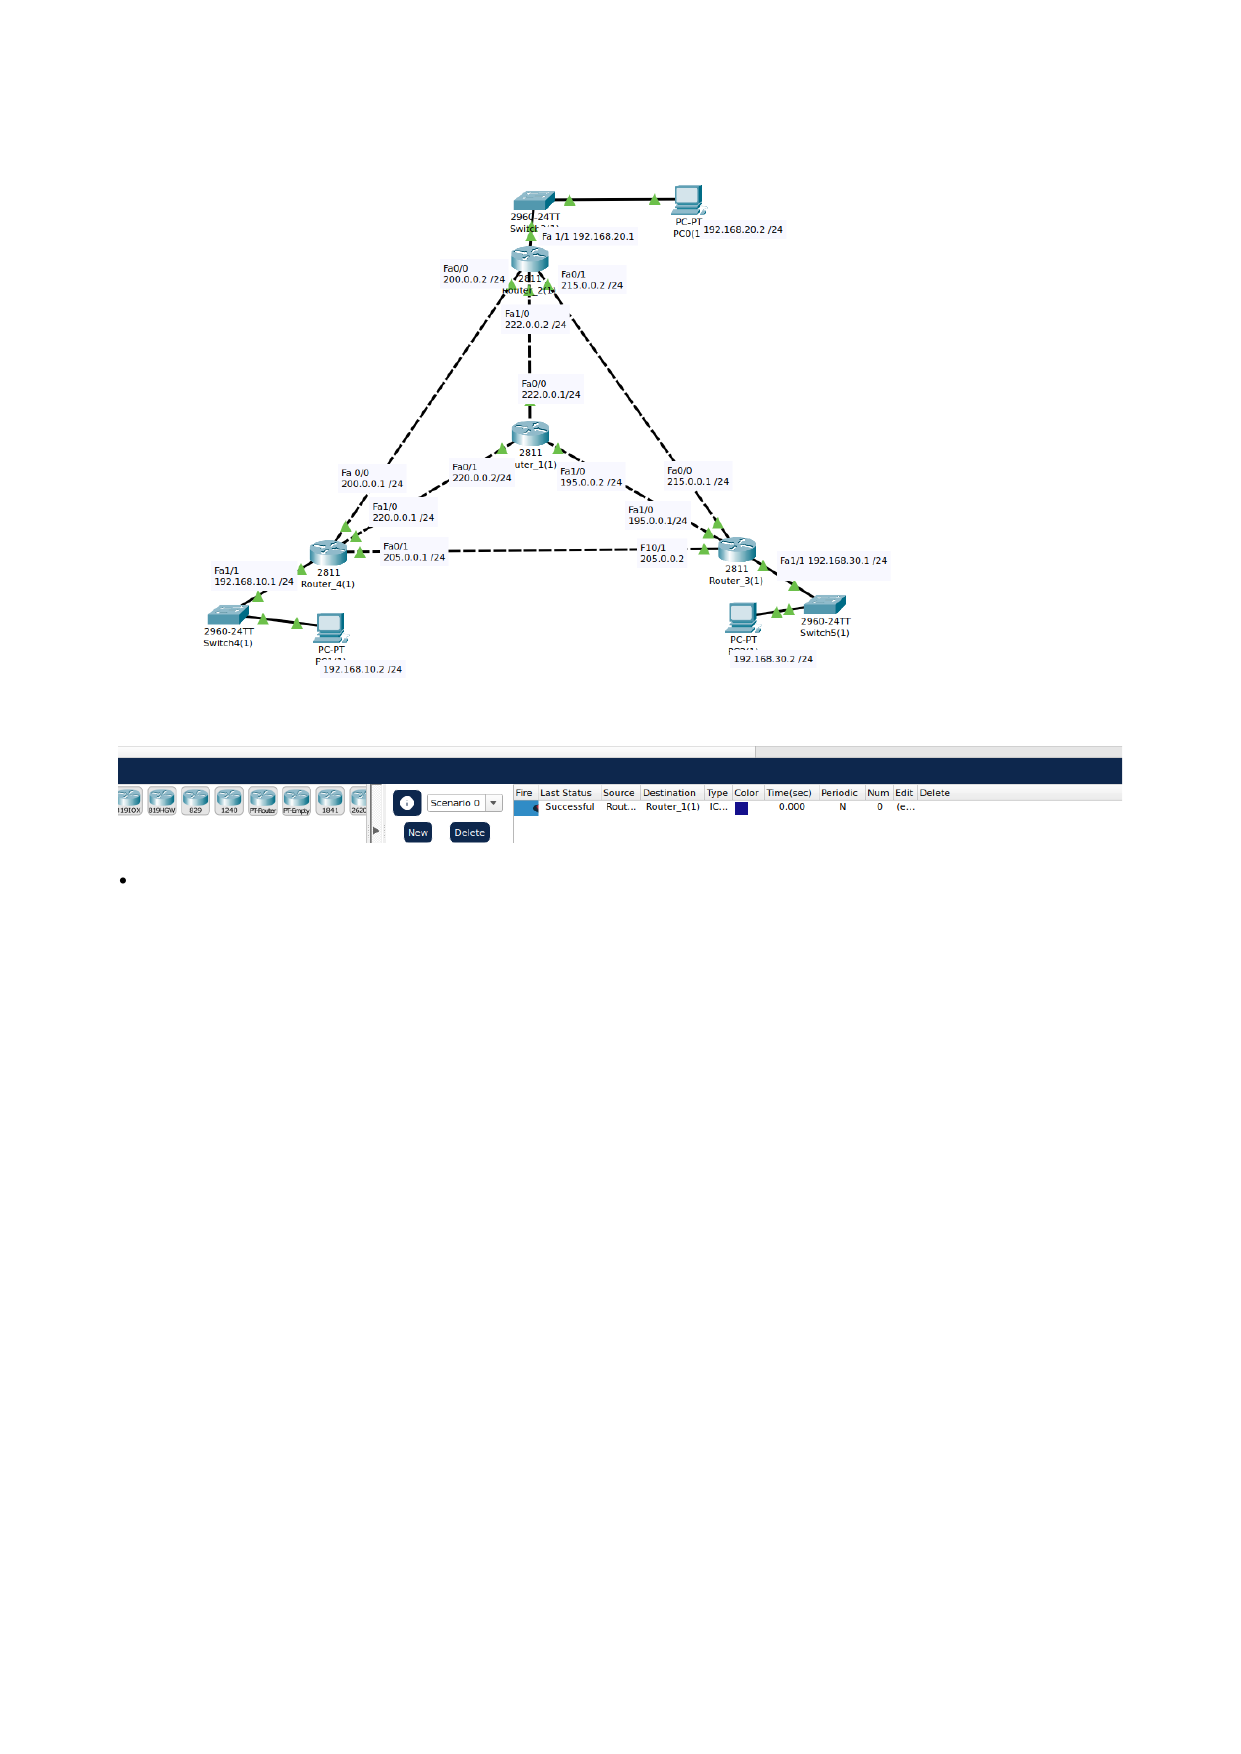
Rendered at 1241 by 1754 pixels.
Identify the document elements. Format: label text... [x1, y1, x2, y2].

picture [118, 176, 1123, 843]
text . [118, 843, 1122, 892]
